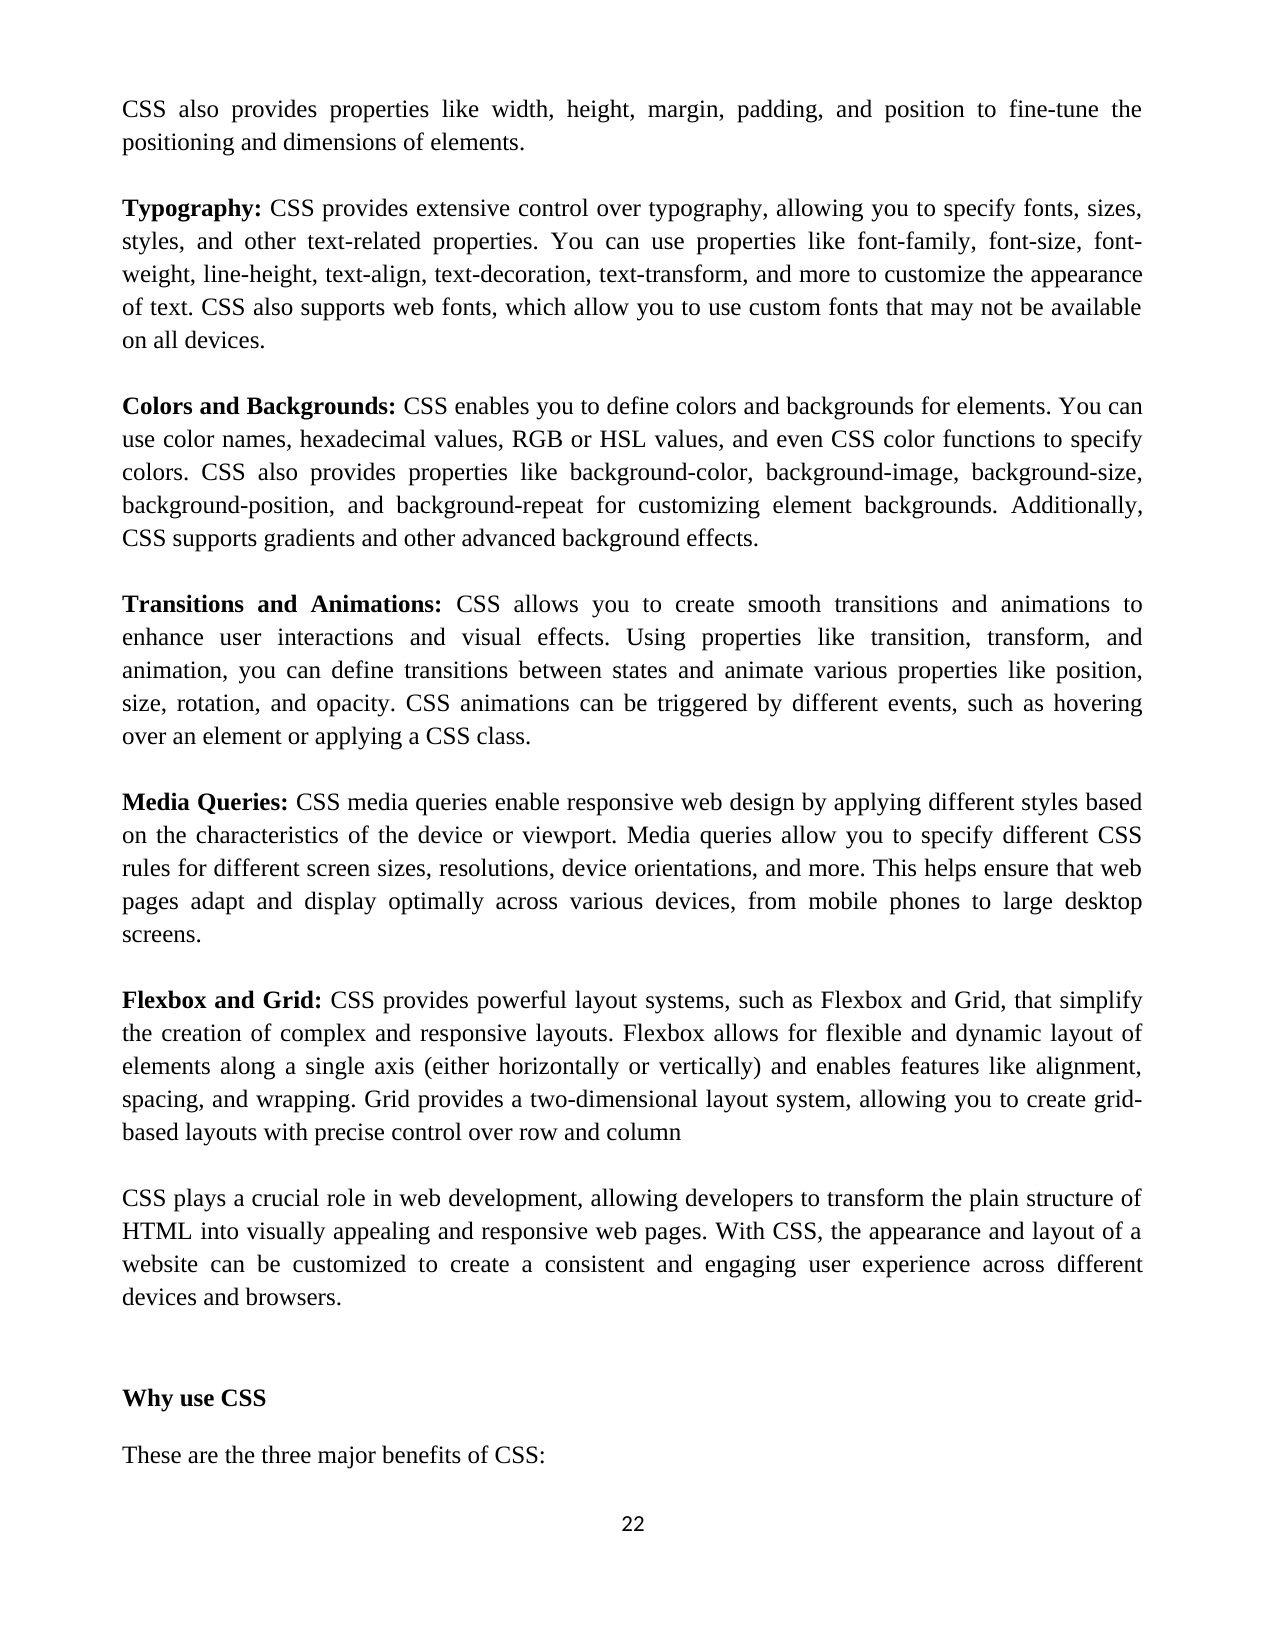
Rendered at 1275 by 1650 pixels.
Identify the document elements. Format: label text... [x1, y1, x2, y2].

text Transitions and Animations: CSS allows you to create smooth transitions and animations to enhance user interactions and visual effects. Using properties like transition, transform, and animation, you can define transitions between states and animate various properties like position, size, rotation, and opacity. CSS animations can be triggered by different events, such as hovering over an element or applying a CSS class. [122, 589, 1144, 750]
subtitle Why use CSS [122, 1383, 1144, 1411]
text Colors and Backgrounds: CSS enables you to define colors and backgrounds for elements. You can use color names, hexadecimal values, RGB or HSL values, and even CSS color functions to specify colors. CSS also provides properties like background-color, background-image, background-size, background-position, and background-repeat for customizing element backgrounds. Additionally, CSS supports gradients and other advanced background effects. [122, 391, 1144, 552]
text CSS plays a crucial role in web development, allowing developers to transform the plain structure of HTML into visually appealing and responsive web pages. With CSS, the appearance and layout of a website can be customized to create a consistent and engaging user experience across different devices and browsers. [122, 1183, 1144, 1311]
text CSS also provides properties like width, height, margin, padding, and position to fine-tune the positioning and dimensions of elements. [122, 94, 1144, 156]
text Media Queries: CSS media queries enable responsive web design by applying different styles based on the characteristics of the device or viewport. Media queries allow you to specify different CSS rules for different screen sizes, resolutions, device orientations, and more. This helps ensure that web pages adapt and display optimally across various devices, from mobile phones to large desktop screens. [122, 787, 1144, 948]
text Typography: CSS provides extensive control over typography, allowing you to specify fonts, sizes, styles, and other text-related properties. You can use properties like font-family, font-size, font-weight, line-height, text-align, text-decoration, text-transform, and more to customize the appearance of text. CSS also supports web fonts, which allow you to use custom fonts that may not be available on all devices. [122, 193, 1144, 354]
text Flexbox and Grid: CSS provides powerful layout systems, such as Flexbox and Grid, that simplify the creation of complex and responsive layouts. Flexbox allows for flexible and dynamic layout of elements along a single axis (either horizontally or vertically) and enables features like alignment, spacing, and wrapping. Grid provides a two-dimensional layout system, allowing you to create grid-based layouts with precise control over row and column [122, 985, 1144, 1146]
text These are the three major benefits of CSS: [122, 1440, 1144, 1469]
